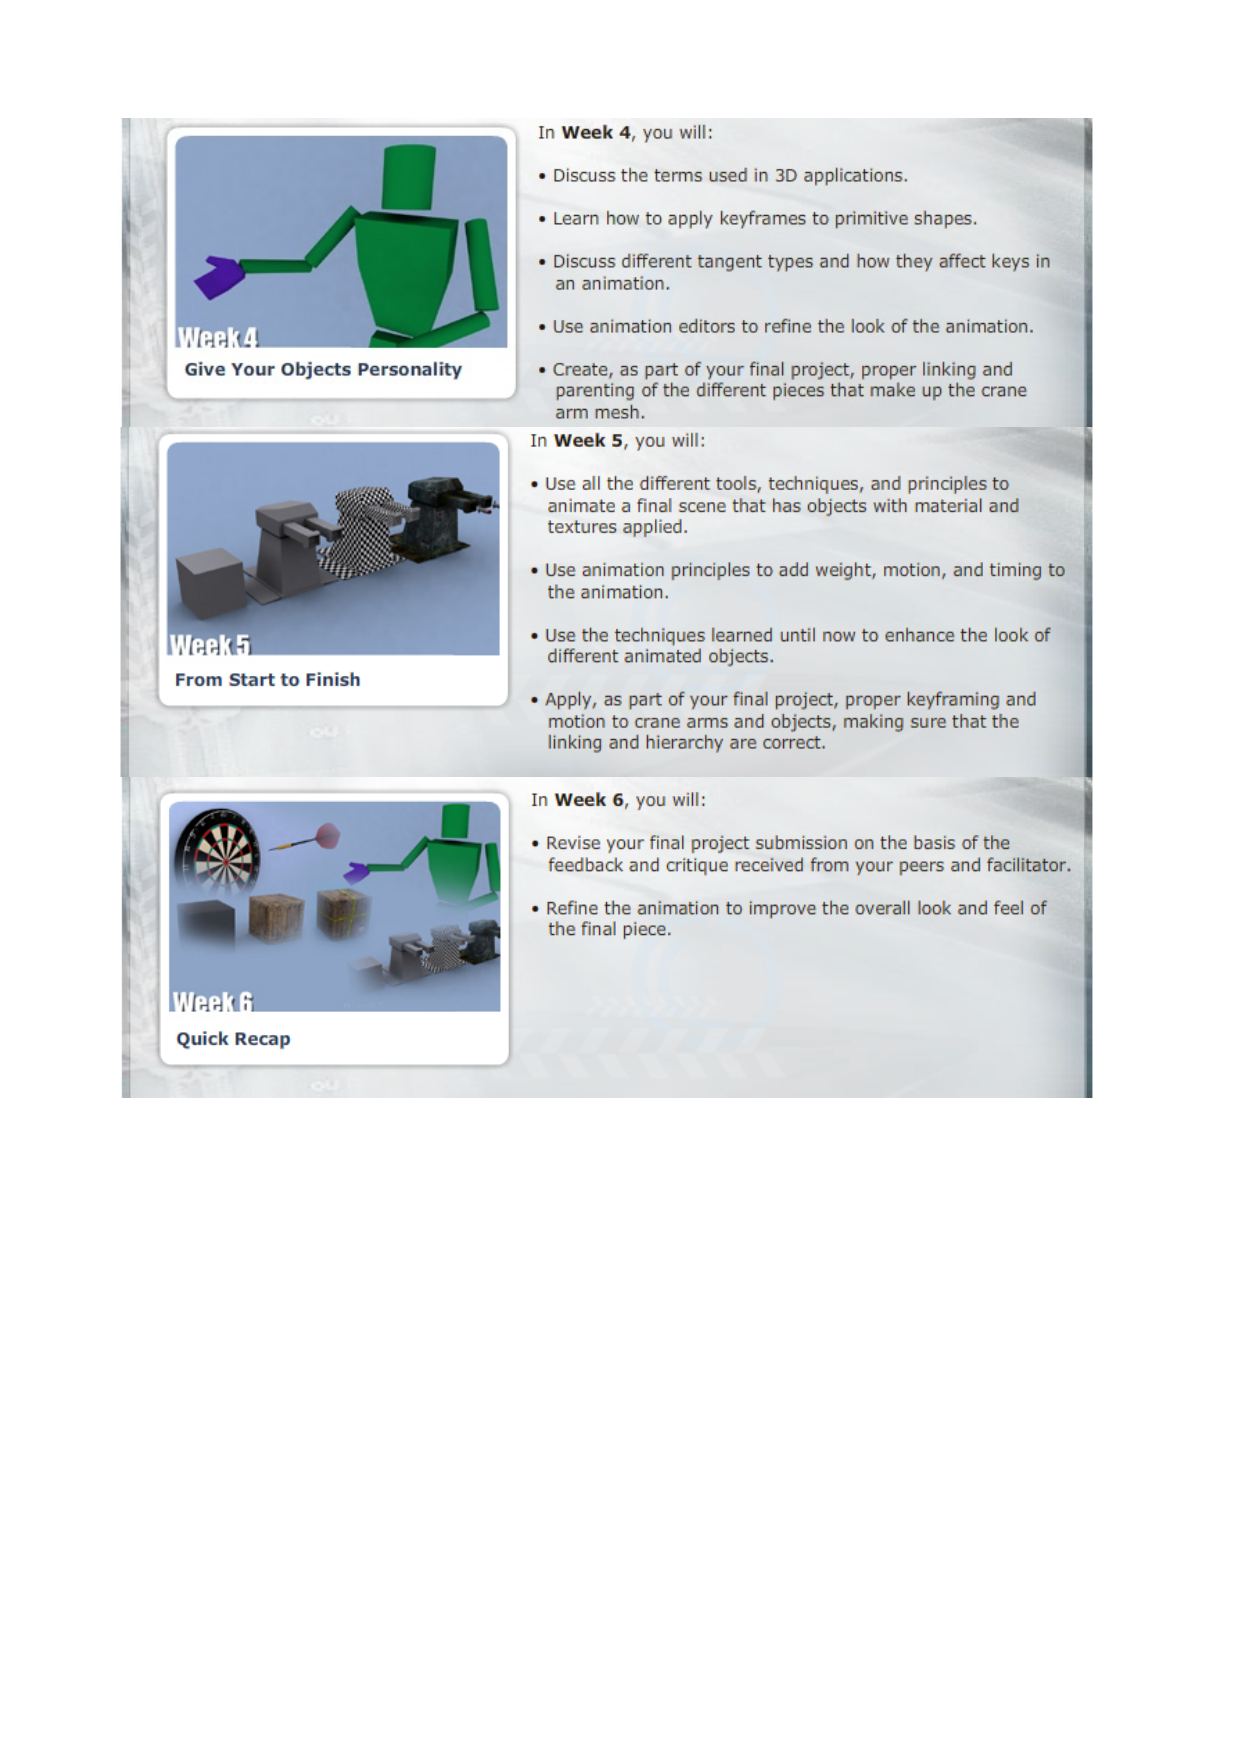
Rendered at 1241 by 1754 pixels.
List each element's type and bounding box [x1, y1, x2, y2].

picture [118, 118, 1094, 1098]
